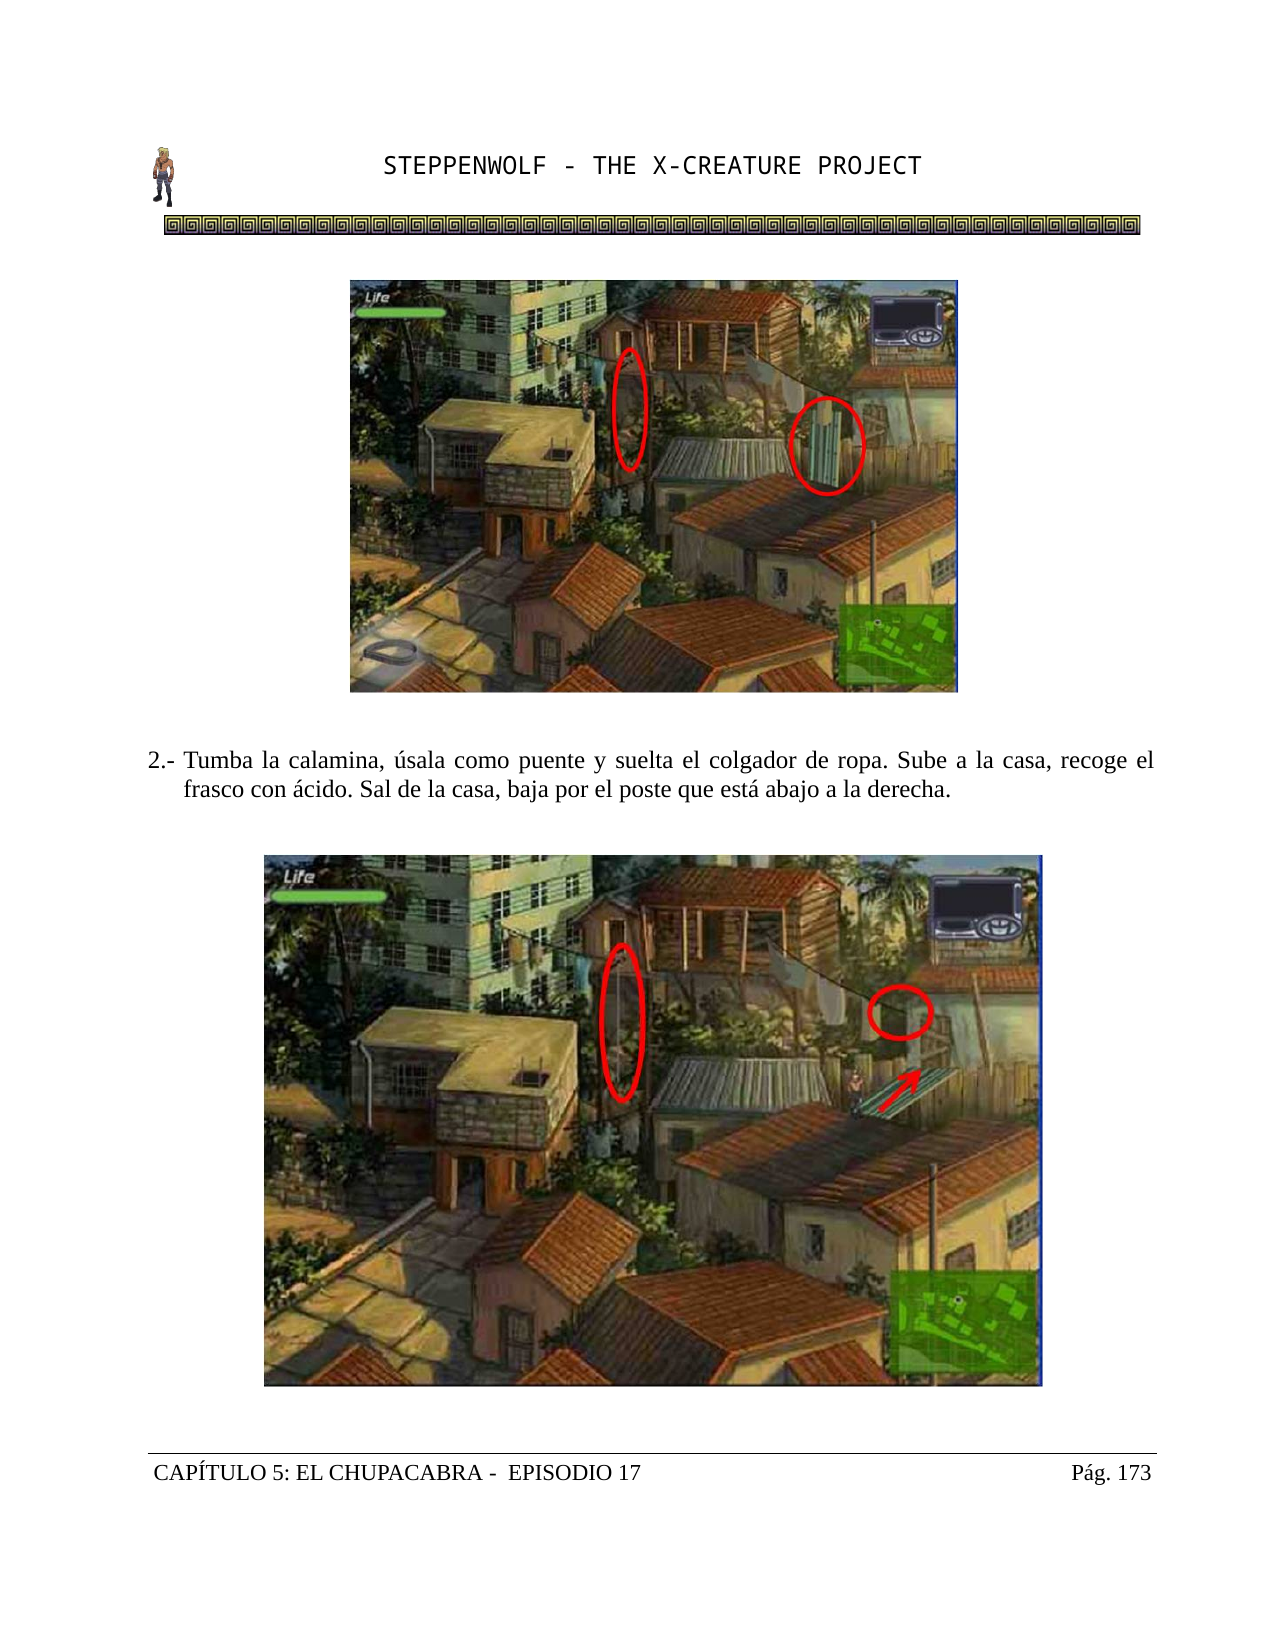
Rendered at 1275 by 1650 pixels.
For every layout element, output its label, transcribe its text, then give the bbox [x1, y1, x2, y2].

text 2.- Tumba la calamina, úsala como puente y suelta el colgador de ropa. Sube a la casa, recoge el frasco con ácido. Sal de la casa, baja por el poste que está abajo a la derecha. [148, 745, 1157, 802]
picture [349, 279, 959, 693]
picture [164, 215, 1141, 235]
picture [263, 854, 1043, 1387]
picture [147, 147, 181, 207]
